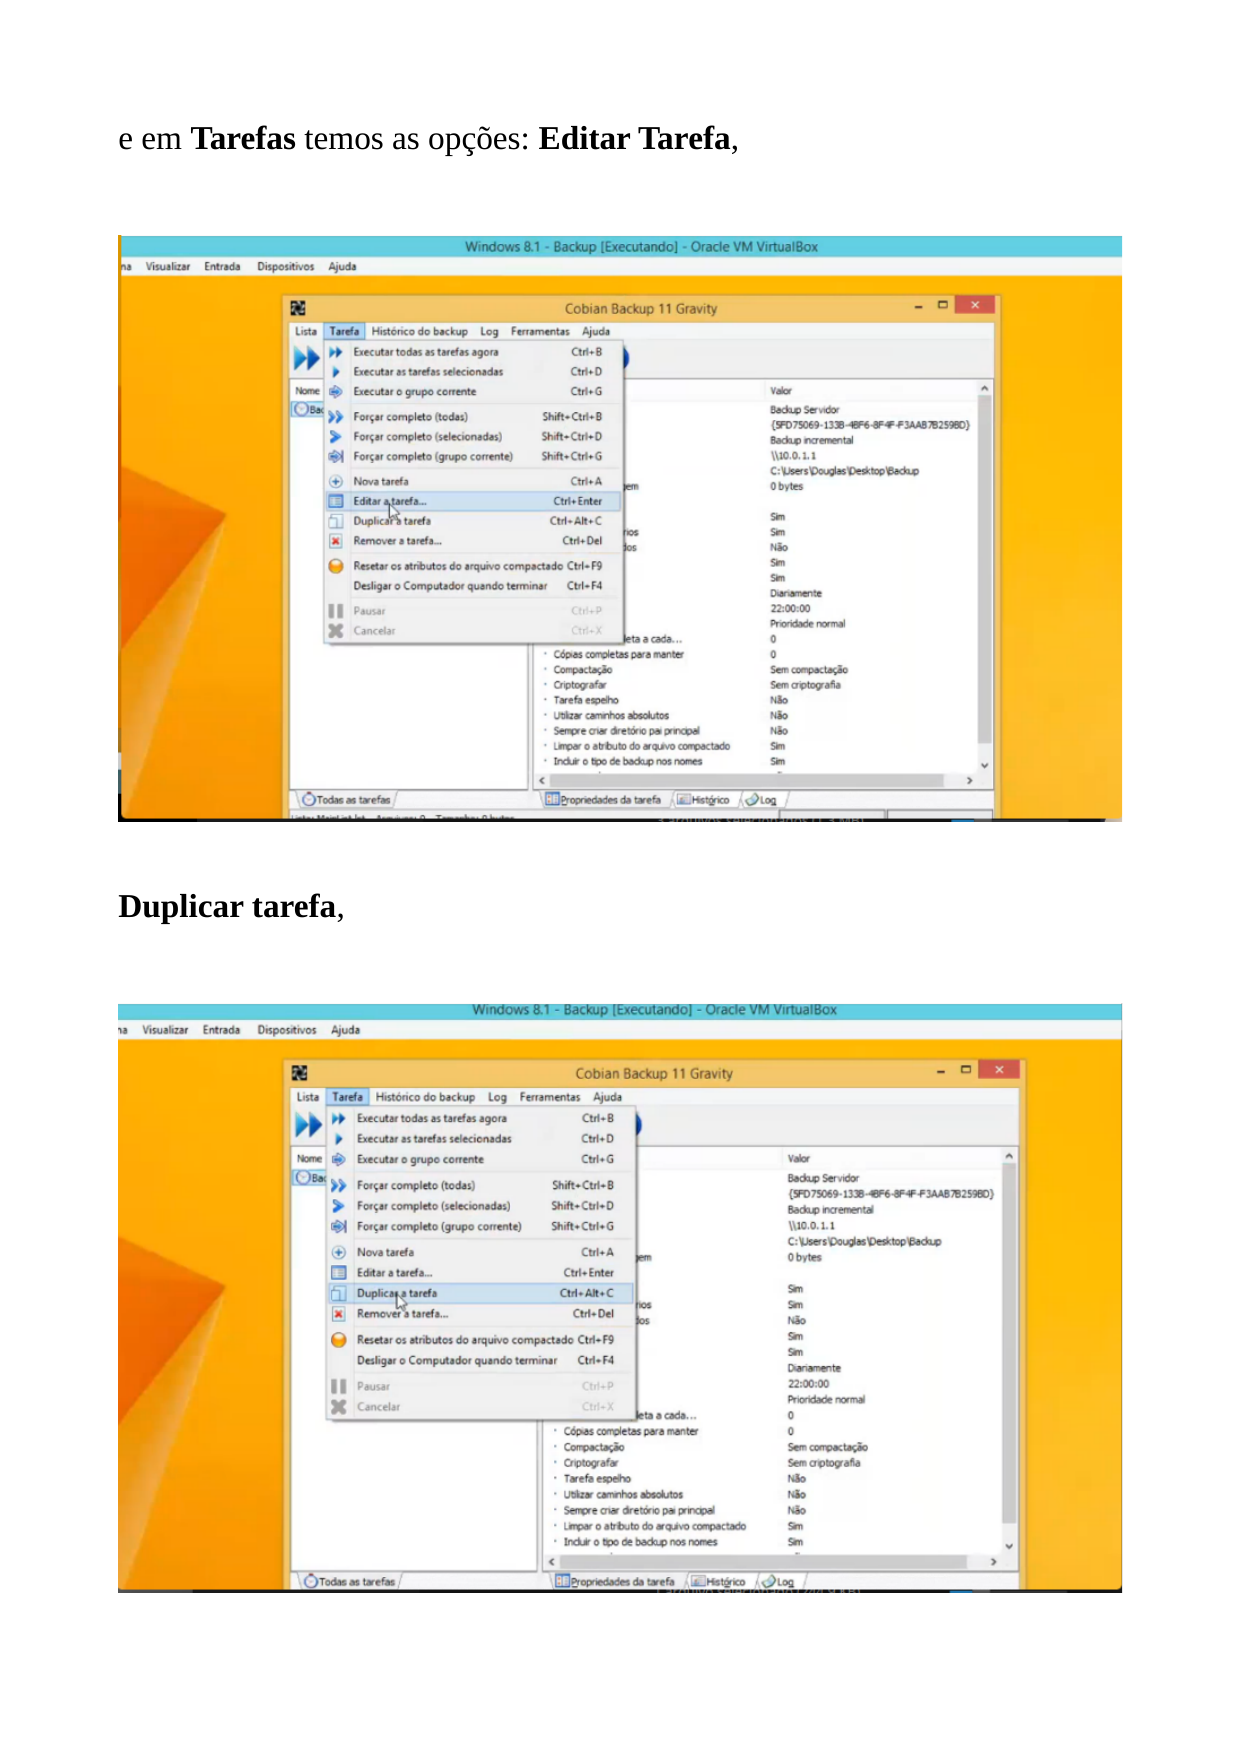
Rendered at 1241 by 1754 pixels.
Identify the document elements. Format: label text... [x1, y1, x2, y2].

text Duplicar tarefa, [118, 886, 1122, 925]
picture [118, 235, 1123, 822]
picture [118, 1003, 1123, 1593]
text e em Tarefas temos as opções: Editar Tarefa, [118, 118, 1122, 156]
